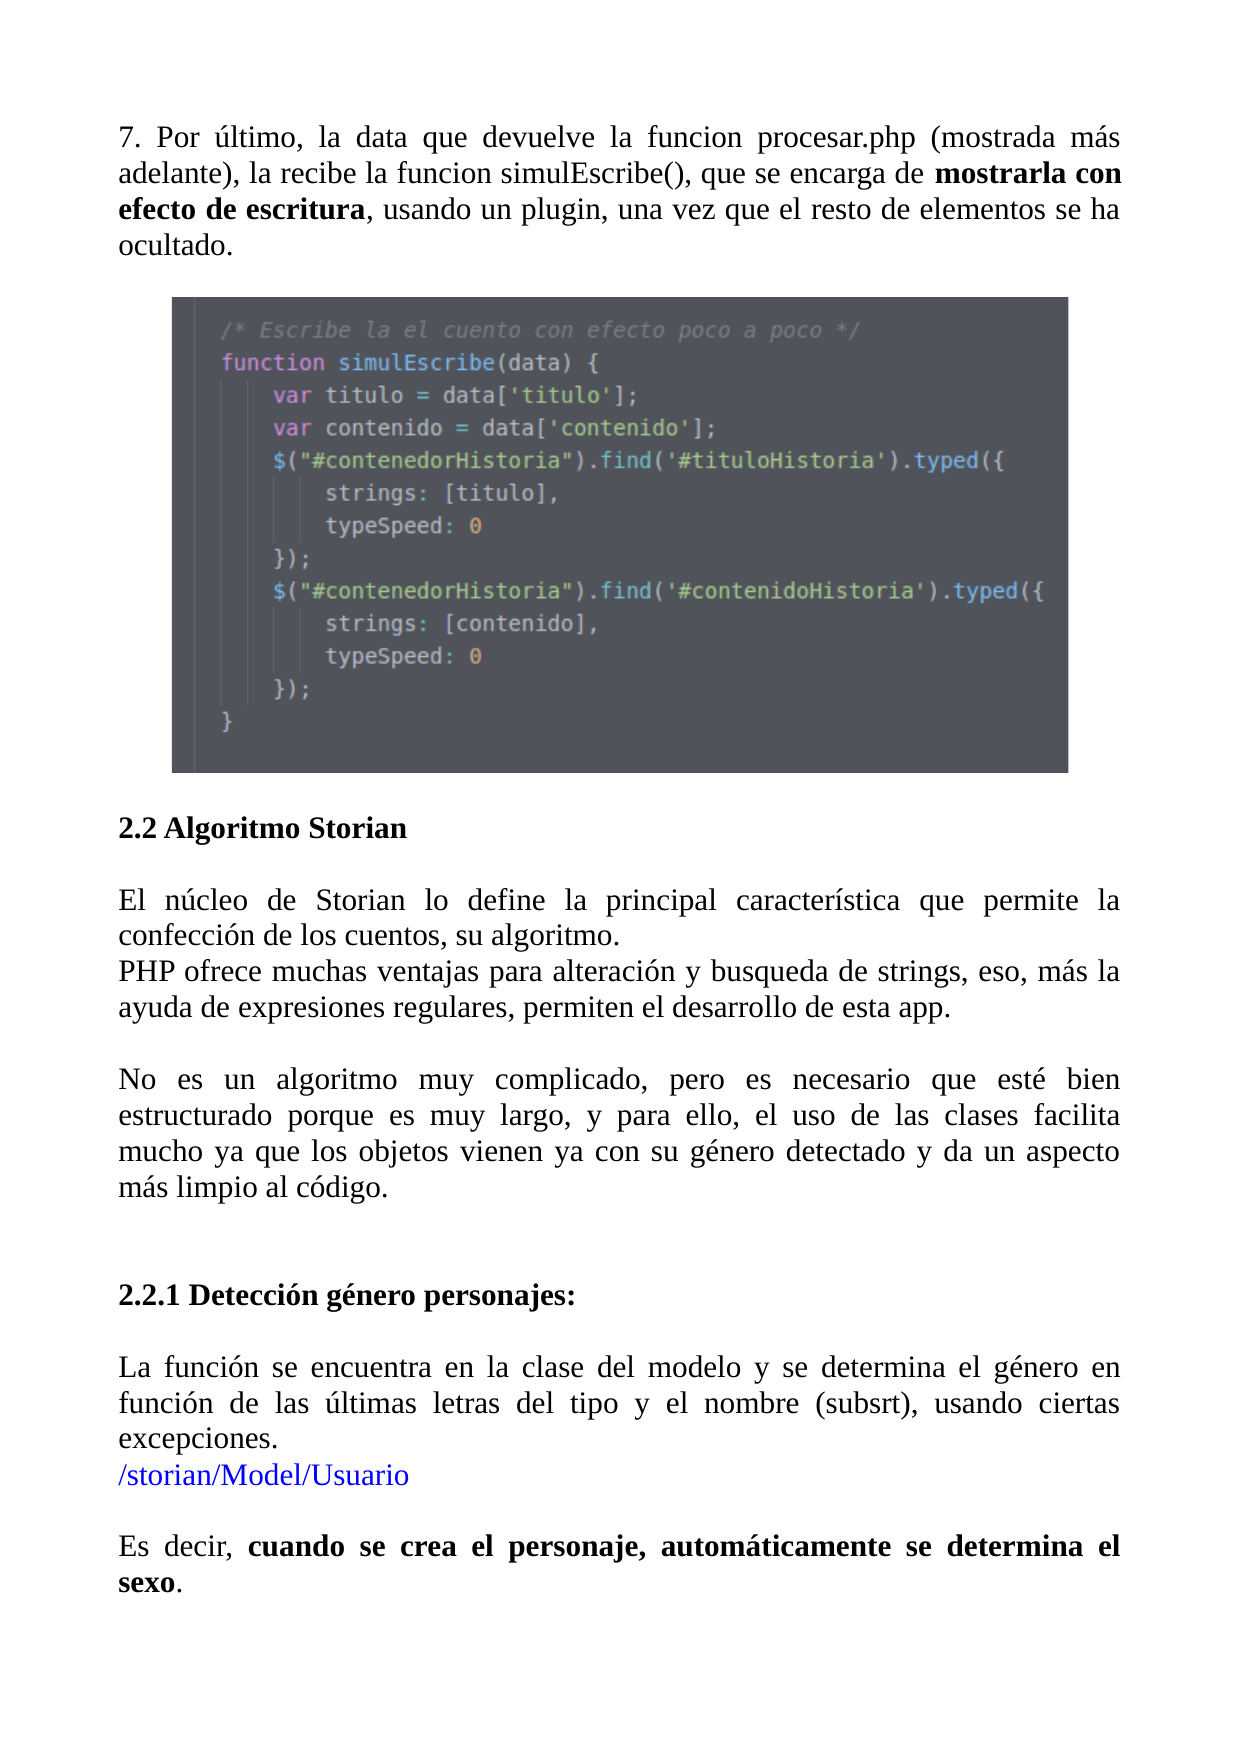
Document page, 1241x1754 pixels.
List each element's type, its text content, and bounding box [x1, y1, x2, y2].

text PHP ofrece muchas ventajas para alteración y busqueda de strings, eso, más la ayuda de expresiones regulares, permiten el desarrollo de esta app. [118, 953, 1122, 1024]
picture [171, 297, 716, 773]
text El núcleo de Storian lo define la principal característica que permite la confección de los cuentos, su algoritmo. [118, 881, 1122, 953]
text La función se encuentra en la clase del modelo y se determina el género en función de las últimas letras del tipo y el nombre (subsrt), usando ciertas excepciones. [118, 1348, 1122, 1456]
text 2.2.1 Detección género personajes: [118, 1276, 1122, 1312]
text Es decir, cuando se crea el personaje, automáticamente se determina el sexo. [118, 1528, 1122, 1599]
text 2.2 Algoritmo Storian [118, 809, 1122, 845]
text /storian/Model/Usuario [118, 1456, 1122, 1492]
text No es un algoritmo muy complicado, pero es necesario que esté bien estructurado porque es muy largo, y para ello, el uso de las clases facilita mucho ya que los objetos vienen ya con su género detectado y da un aspecto más limpio al código. [118, 1060, 1122, 1204]
text 7. Por último, la data que devuelve la funcion procesar.php (mostrada más adelante), la recibe la funcion simulEscribe(), que se encarga de mostrarla con efecto de escritura, usando un plugin, una vez que el resto de elementos se ha ocultado. [118, 118, 1122, 262]
